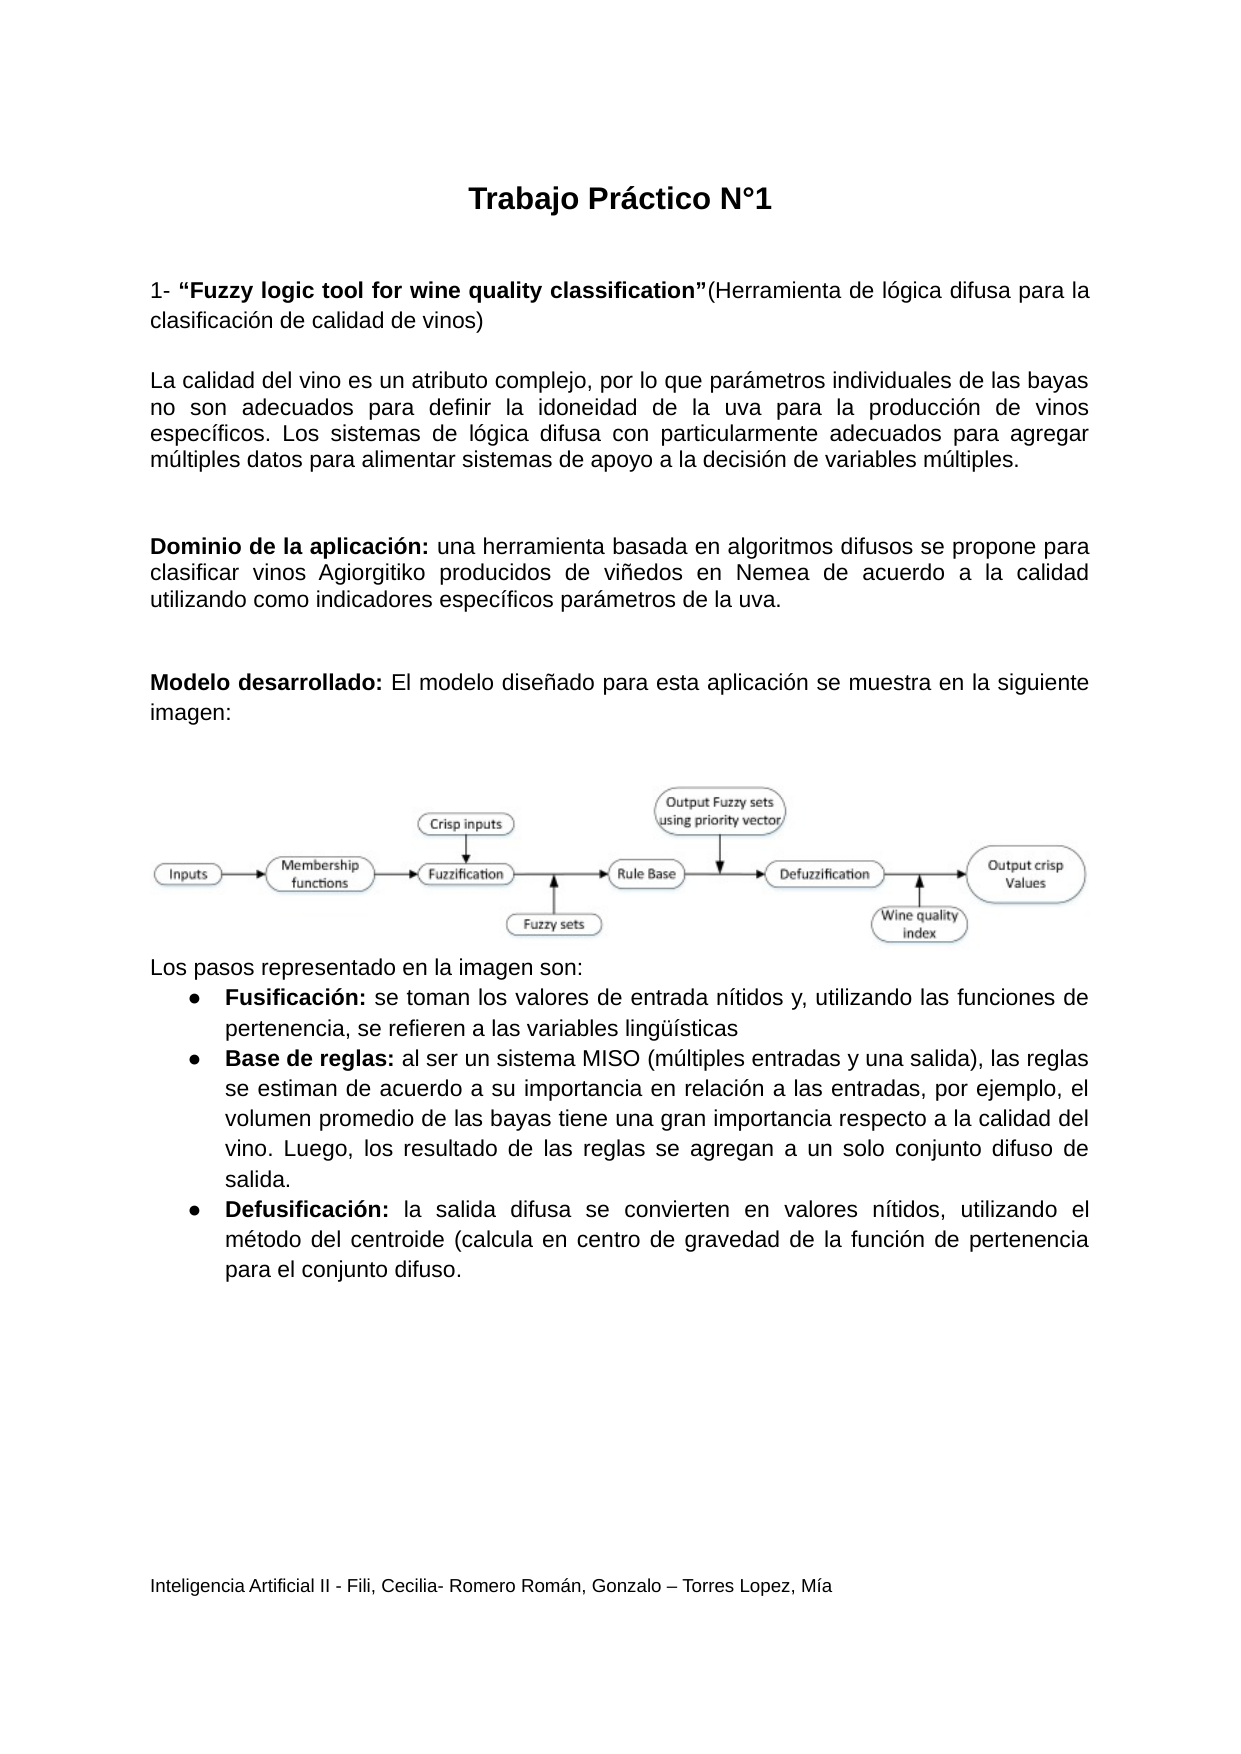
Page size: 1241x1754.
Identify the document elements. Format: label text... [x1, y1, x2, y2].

text La calidad del vino es un atributo complejo, por lo que parámetros individuales de las bayas no son adecuados para definir la idoneidad de la uva para la producción de vinos específicos. Los sistemas de lógica difusa con particularmente adecuados para agregar múltiples datos para alimentar sistemas de apoyo a la decisión de variables múltiples. [150, 367, 1090, 473]
list Defusificación: la salida difusa se convierten en valores nítidos, utilizando el método del centroide (calcula en centro de gravedad de la función de pertenencia para el conjunto difuso. [187, 1196, 1090, 1282]
picture [150, 785, 1091, 951]
list Base de reglas: al ser un sistema MISO (múltiples entradas y una salida), las reglas se estiman de acuerdo a su importancia en relación a las entradas, por ejemplo, el volumen promedio de las bayas tiene una gran importancia respecto a la calidad del vino. Luego, los resultado de las reglas se agregan a un solo conjunto difuso de salida. [187, 1045, 1090, 1192]
text Dominio de la aplicación: una herramienta basada en algoritmos difusos se propone para clasificar vinos Agiorgitiko producidos de viñedos en Nemea de acuerdo a la calidad utilizando como indicadores específicos parámetros de la uva. [150, 533, 1090, 612]
text 1- “Fuzzy logic tool for wine quality classification”(Herramienta de lógica difusa para la clasificación de calidad de vinos) [150, 277, 1090, 333]
text Modelo desarrollado: El modelo diseñado para esta aplicación se muestra en la siguiente imagen: [150, 669, 1090, 725]
text Trabajo Práctico N°1 [150, 180, 1090, 216]
list Fusificación: se toman los valores de entrada nítidos y, utilizando las funciones de pertenencia, se refieren a las variables lingüísticas [187, 984, 1090, 1041]
text Los pasos representado en la imagen son: [150, 954, 1090, 980]
